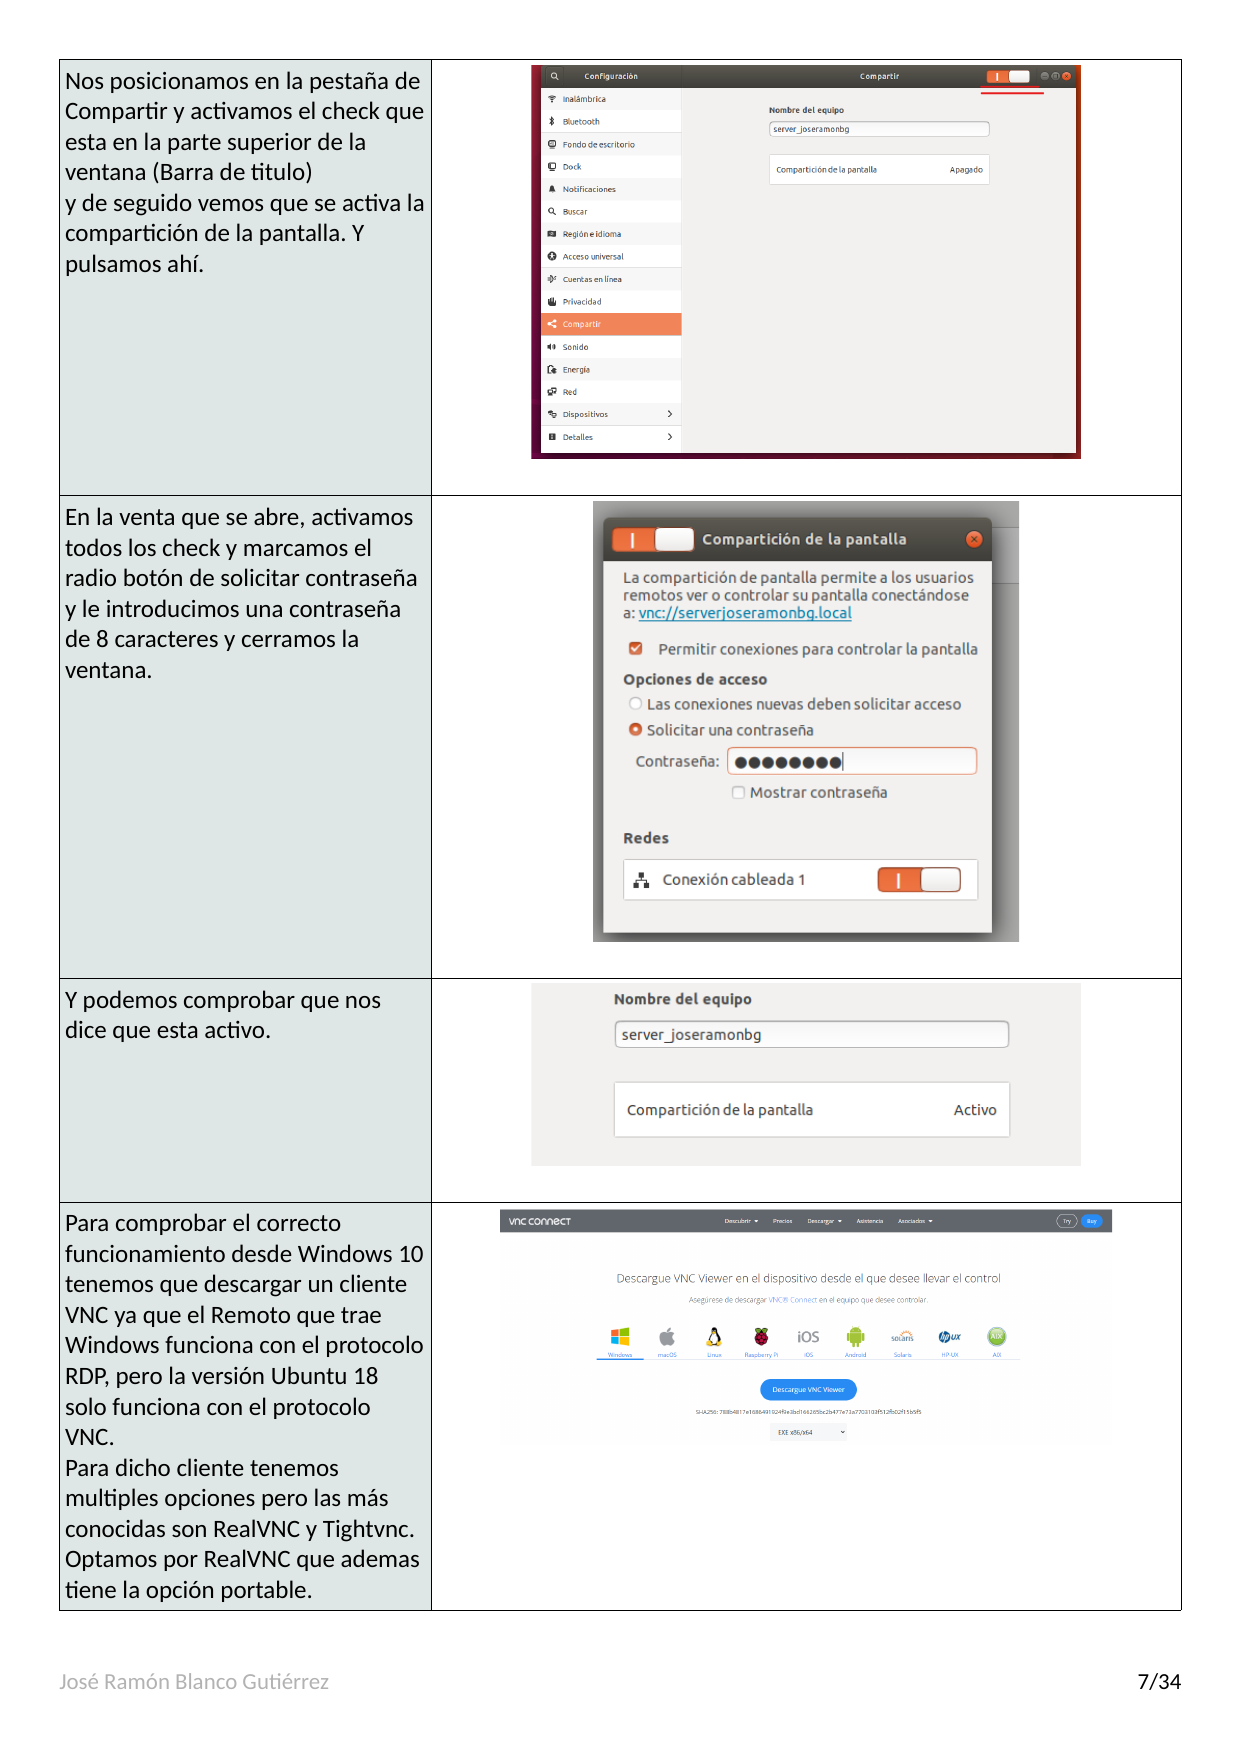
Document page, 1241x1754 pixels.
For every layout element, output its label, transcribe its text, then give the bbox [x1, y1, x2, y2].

table_cell [432, 1203, 1181, 1610]
table_cell En la venta que se abre, activamos todos los check y marcamos el radio botón de solicitar contraseña y le introducimos una contraseña de 8 caracteres y cerramos la ventana. [60, 496, 431, 978]
table_cell [432, 496, 1181, 978]
picture [593, 501, 1020, 942]
table_cell [432, 60, 1181, 495]
table_cell Para comprobar el correcto funcionamiento desde Windows 10 tenemos que descargar un cliente VNC ya que el Remoto que trae Windows funciona con el protocolo RDP, pero la versión Ubuntu 18 solo funciona con el protocolo VNC. Para dicho cliente tenemos multiples opciones pero las más conocidas son RealVNC y Tightvnc. Optamos por RealVNC que ademas tiene la opción portable. [60, 1203, 431, 1610]
table_cell [432, 979, 1181, 1202]
picture [531, 983, 1081, 1166]
picture [500, 1207, 1113, 1445]
picture [531, 65, 1081, 459]
table_cell Nos posicionamos en la pestaña de Compartir y activamos el check que esta en la parte superior de la ventana (Barra de titulo) y de seguido vemos que se activa la compartición de la pantalla. Y pulsamos ahí. [60, 60, 431, 495]
table_cell Y podemos comprobar que nos dice que esta activo. [60, 979, 431, 1202]
